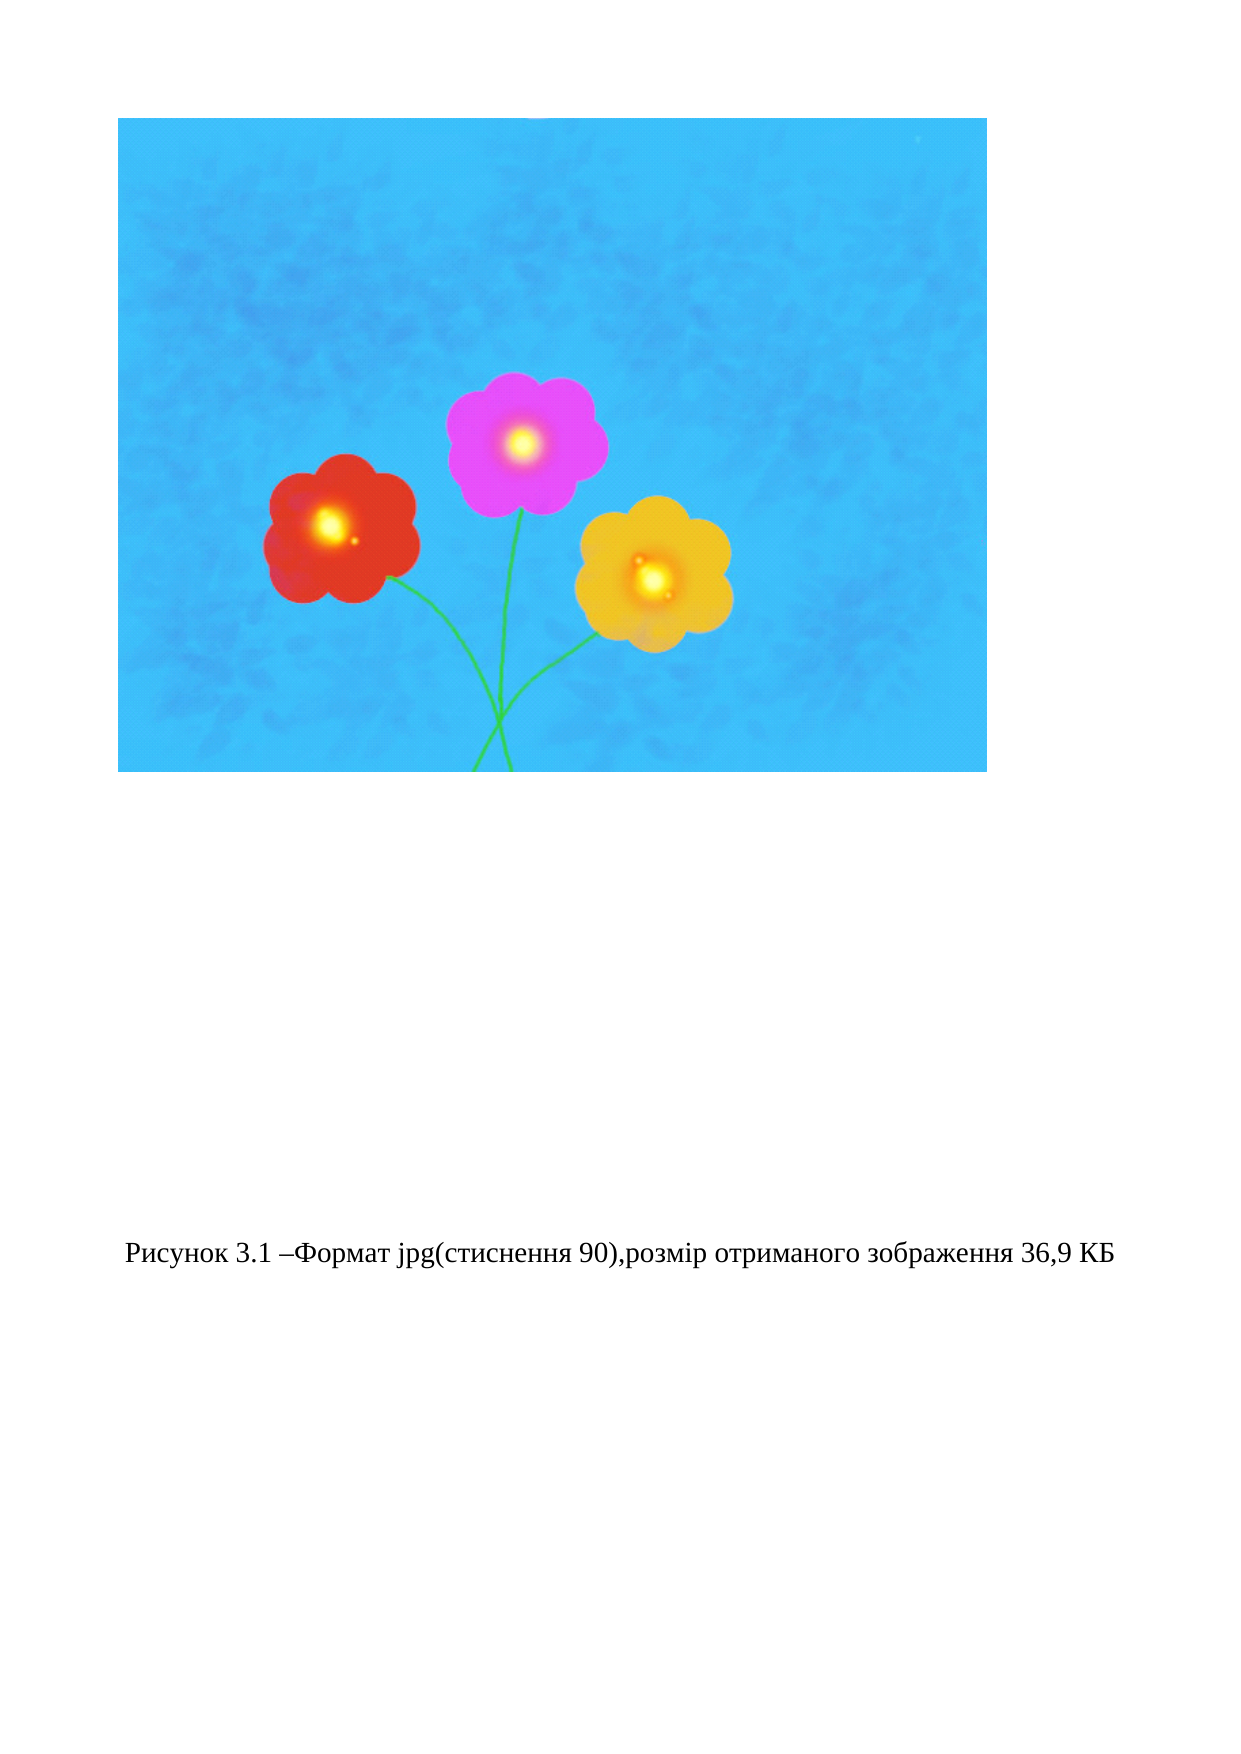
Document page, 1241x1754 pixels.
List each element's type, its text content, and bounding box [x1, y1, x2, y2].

text Рисунок 3.1 –Формат jpg(стиснення 90),розмір отриманого зображення 36,9 КБ [118, 1235, 1122, 1269]
